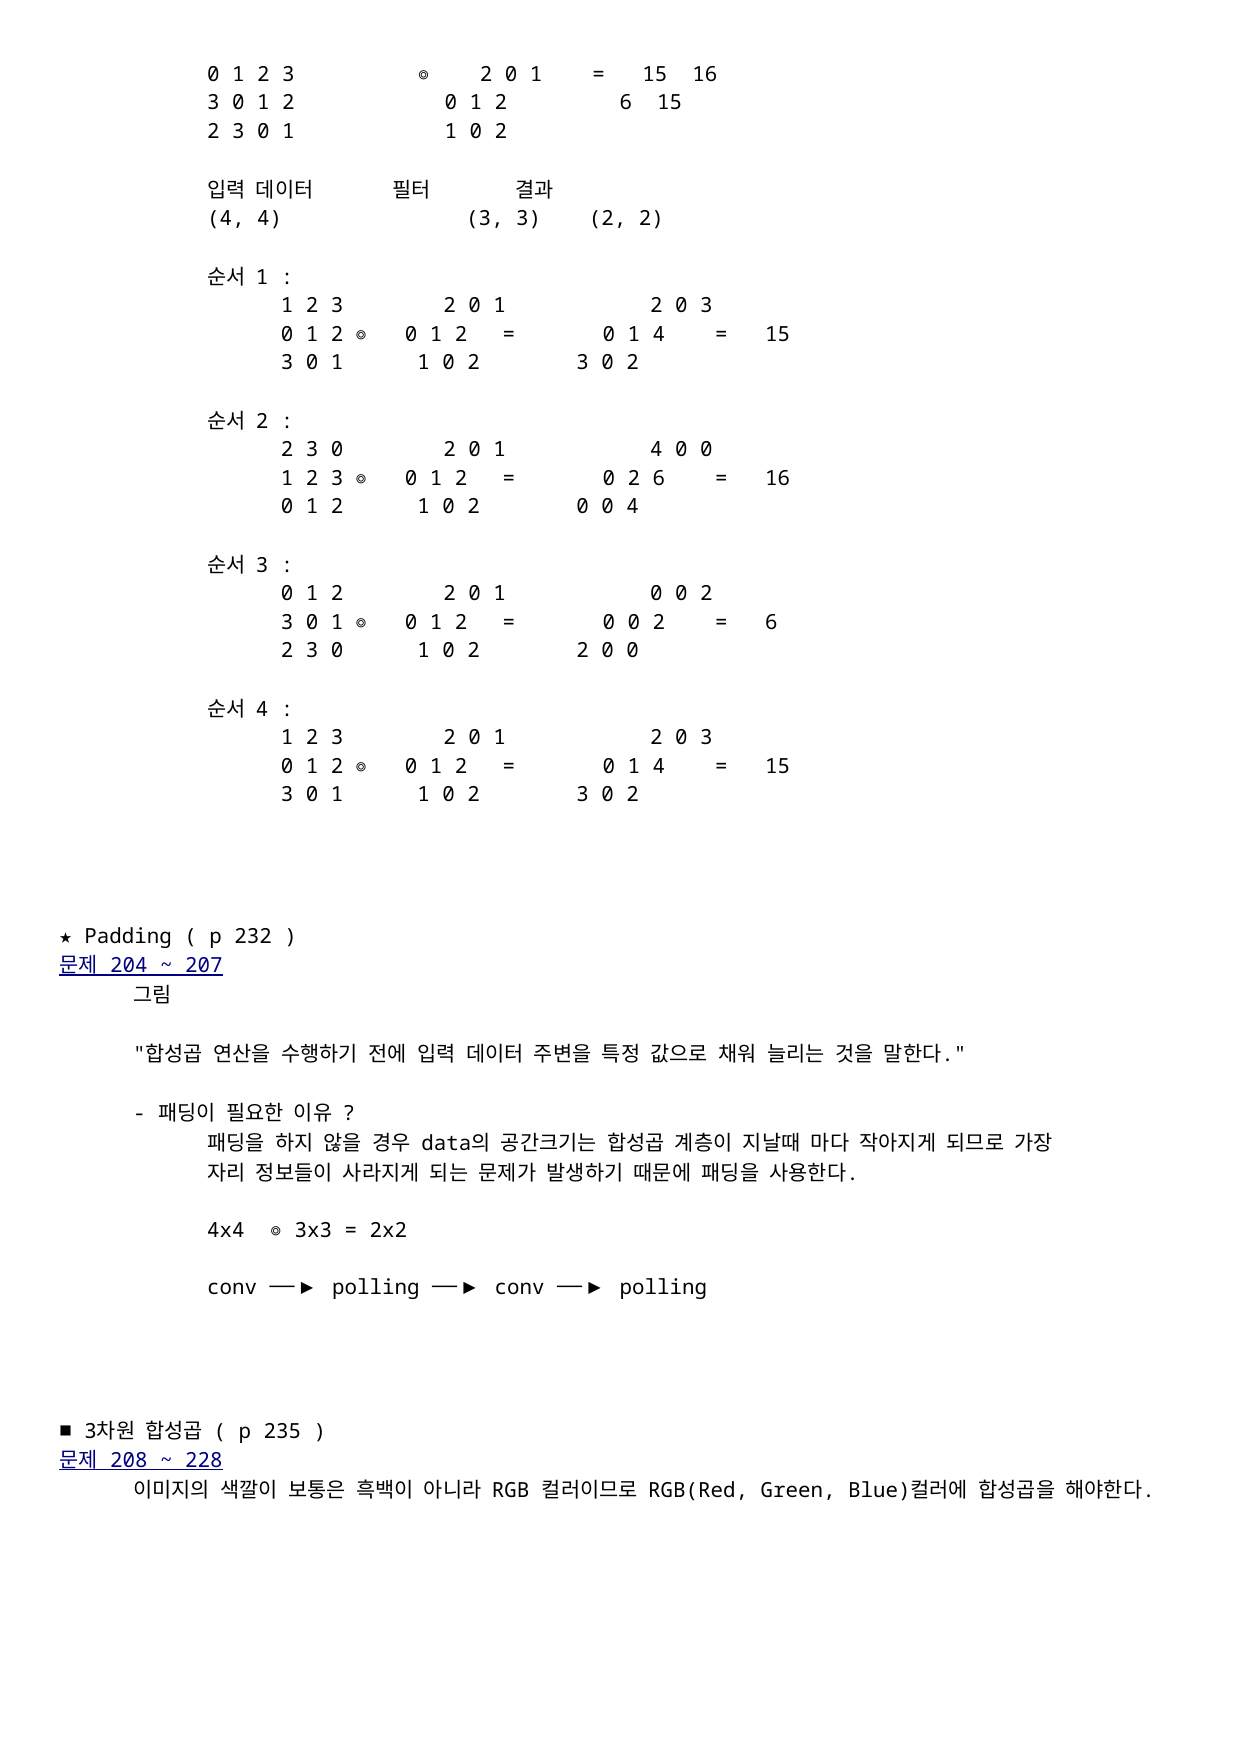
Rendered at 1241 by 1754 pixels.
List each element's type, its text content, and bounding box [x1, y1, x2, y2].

text 3 0 1 2 0 1 2 6 15 [59, 87, 1181, 116]
text 0 1 2 ◎ 0 1 2 = 0 1 4 = 15 [59, 319, 1181, 347]
text 그림 [59, 978, 1181, 1009]
text conv ──▶ polling ──▶ conv ──▶ polling [59, 1272, 1181, 1301]
text 3 0 1 ◎ 0 1 2 = 0 0 2 = 6 [59, 607, 1181, 635]
text 문제 204 ~ 207 [59, 950, 1181, 978]
text 1 2 3 2 0 1 2 0 3 [59, 722, 1181, 751]
text (4, 4) (3, 3) (2, 2) [59, 203, 1181, 232]
text "합성곱 연산을 수행하기 전에 입력 데이터 주변을 특정 값으로 채워 늘리는 것을 말한다." [59, 1037, 1181, 1067]
text ★ Padding ( p 232 ) [59, 922, 1181, 950]
text 순서 4 : [59, 692, 1181, 722]
text 순서 2 : [59, 404, 1181, 434]
text - 패딩이 필요한 이유 ? [59, 1096, 1181, 1126]
text 0 1 2 1 0 2 0 0 4 [59, 491, 1181, 520]
text 순서 1 : [59, 260, 1181, 290]
text 0 1 2 ◎ 0 1 2 = 0 1 4 = 15 [59, 751, 1181, 779]
text 입력 데이터 필터 결과 [59, 173, 1181, 203]
text 1 2 3 ◎ 0 1 2 = 0 2 6 = 16 [59, 463, 1181, 491]
text 3 0 1 1 0 2 3 0 2 [59, 779, 1181, 808]
text 0 1 2 3 ◎ 2 0 1 = 15 16 [59, 59, 1181, 87]
text 0 1 2 2 0 1 0 0 2 [59, 578, 1181, 607]
text 1 2 3 2 0 1 2 0 3 [59, 290, 1181, 319]
text 문제 208 ~ 228 [59, 1445, 1181, 1473]
text 이미지의 색깔이 보통은 흑백이 아니라 RGB 컬러이므로 RGB(Red, Green, Blue)컬러에 합성곱을 해야한다. [59, 1473, 1181, 1503]
text 2 3 0 1 0 2 2 0 0 [59, 635, 1181, 664]
text 2 3 0 2 0 1 4 0 0 [59, 434, 1181, 463]
text ■ 3차원 합성곱 ( p 235 ) [59, 1414, 1181, 1445]
text 4x4 ◎ 3x3 = 2x2 [59, 1215, 1181, 1244]
text 자리 정보들이 사라지게 되는 문제가 발생하기 때문에 패딩을 사용한다. [59, 1157, 1181, 1187]
text 2 3 0 1 1 0 2 [59, 116, 1181, 144]
text 패딩을 하지 않을 경우 data의 공간크기는 합성곱 계층이 지날때 마다 작아지게 되므로 가장 [59, 1126, 1181, 1157]
text 순서 3 : [59, 548, 1181, 578]
text 3 0 1 1 0 2 3 0 2 [59, 347, 1181, 376]
